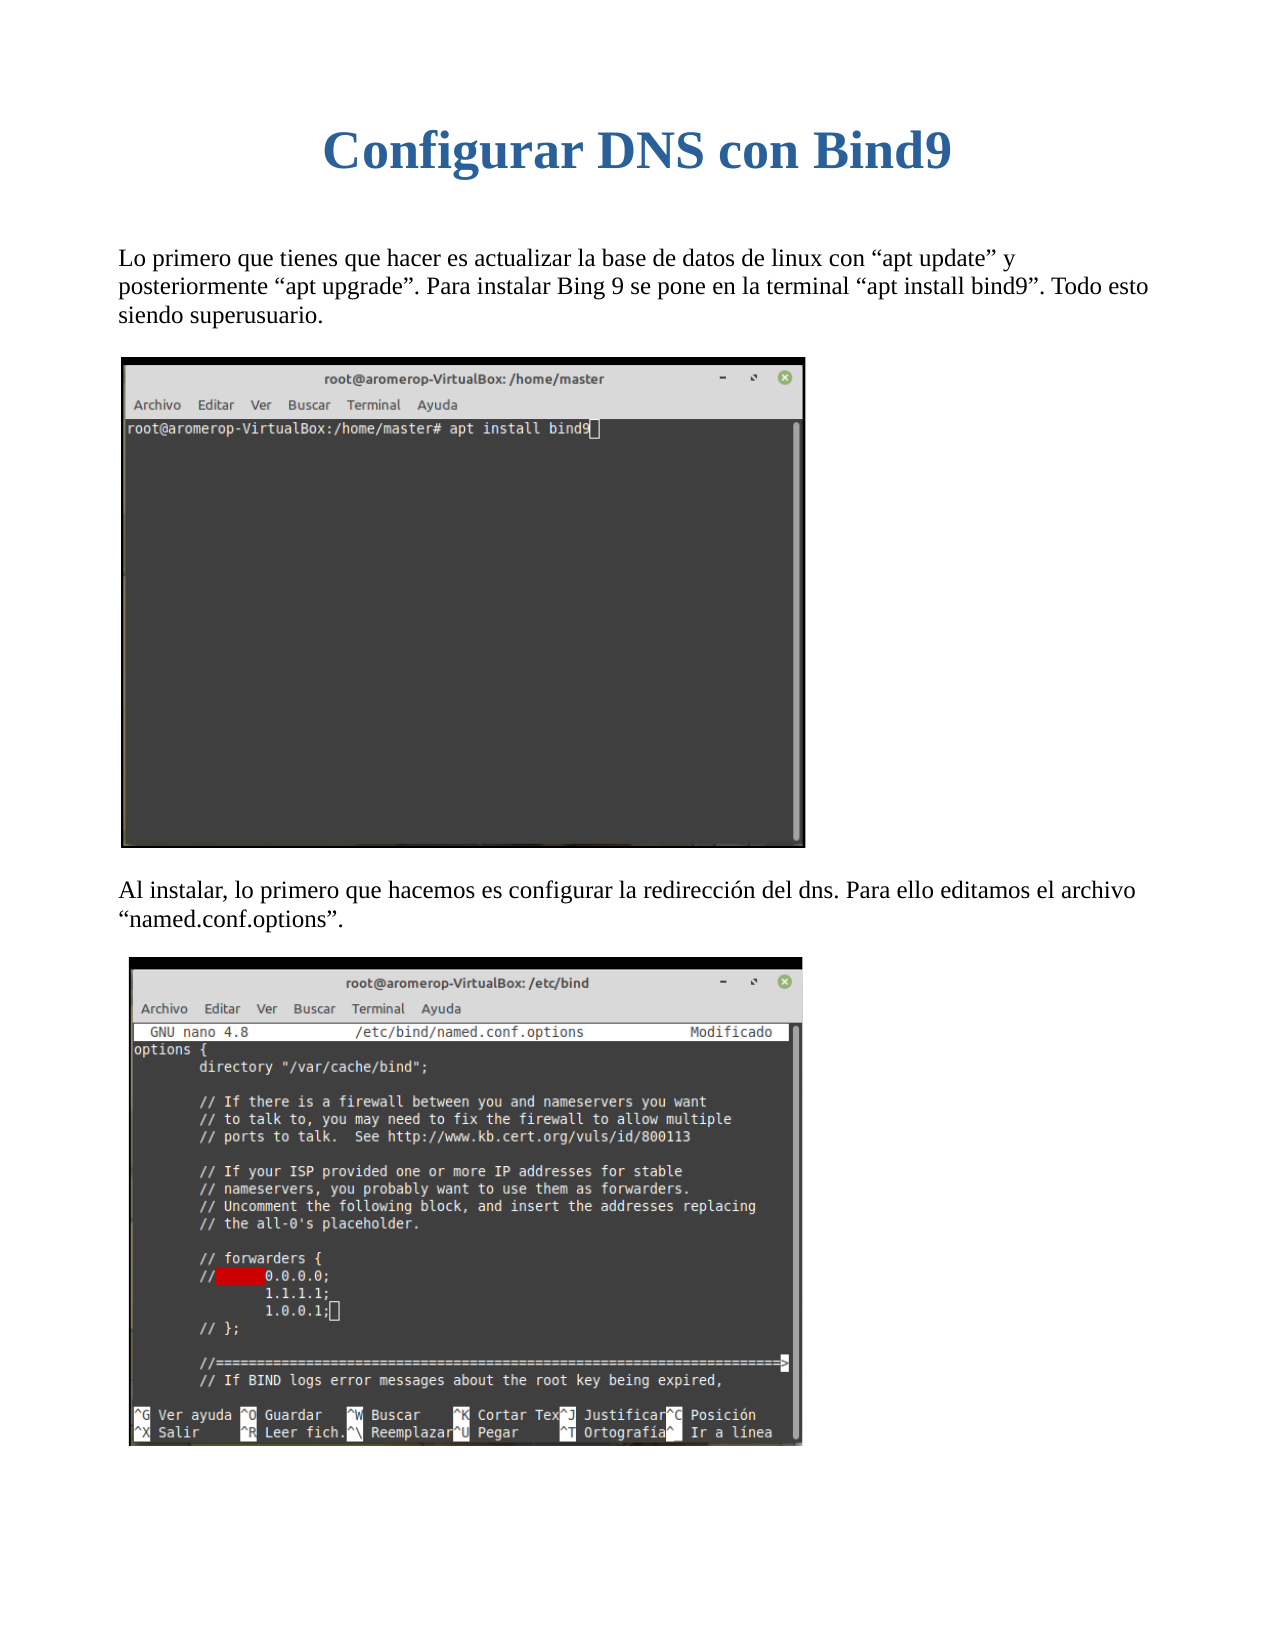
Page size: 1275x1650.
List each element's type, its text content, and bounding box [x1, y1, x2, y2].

picture [234, 957, 695, 1446]
text Al instalar, lo primero que hacemos es configurar la redirección del dns. Para ello editamos el archivo “named.conf.options”. [118, 875, 1157, 933]
text Lo primero que tienes que hacer es actualizar la base de datos de linux con “apt update” y posteriormente “apt upgrade”. Para instalar Bing 9 se pone en la terminal “apt install bind9”. Todo esto siendo superusuario. [118, 243, 1157, 329]
text Configurar DNS con Bind9 [118, 118, 1157, 180]
picture [228, 357, 698, 848]
